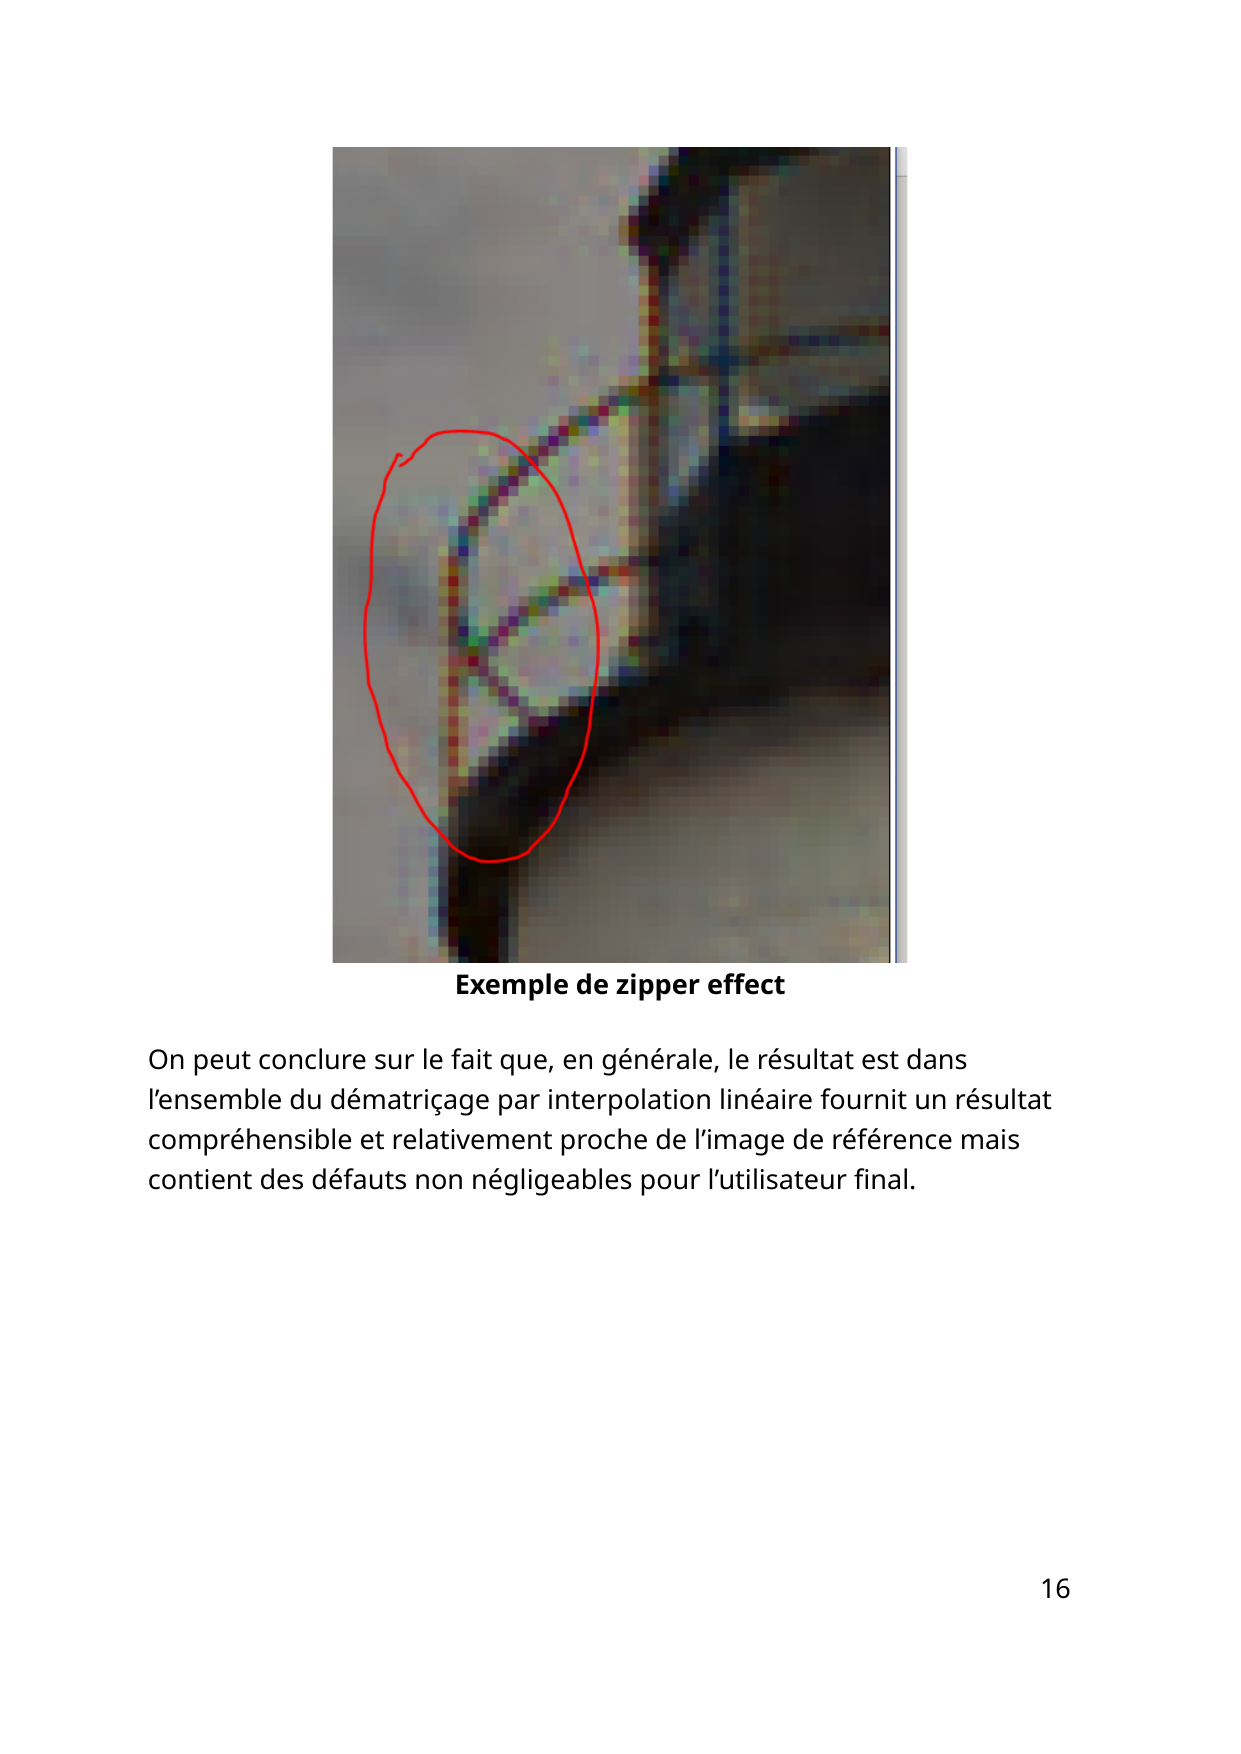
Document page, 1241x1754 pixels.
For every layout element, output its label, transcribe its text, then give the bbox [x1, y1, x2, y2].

text On peut conclure sur le fait que, en générale, le résultat est dans l’ensemble du dématriçage par interpolation linéaire fournit un résultat compréhensible et relativement proche de l’image de référence mais contient des défauts non négligeables pour l’utilisateur final. [148, 1041, 1093, 1197]
picture [332, 147, 908, 963]
text Exemple de zipper effect [148, 148, 1093, 1002]
